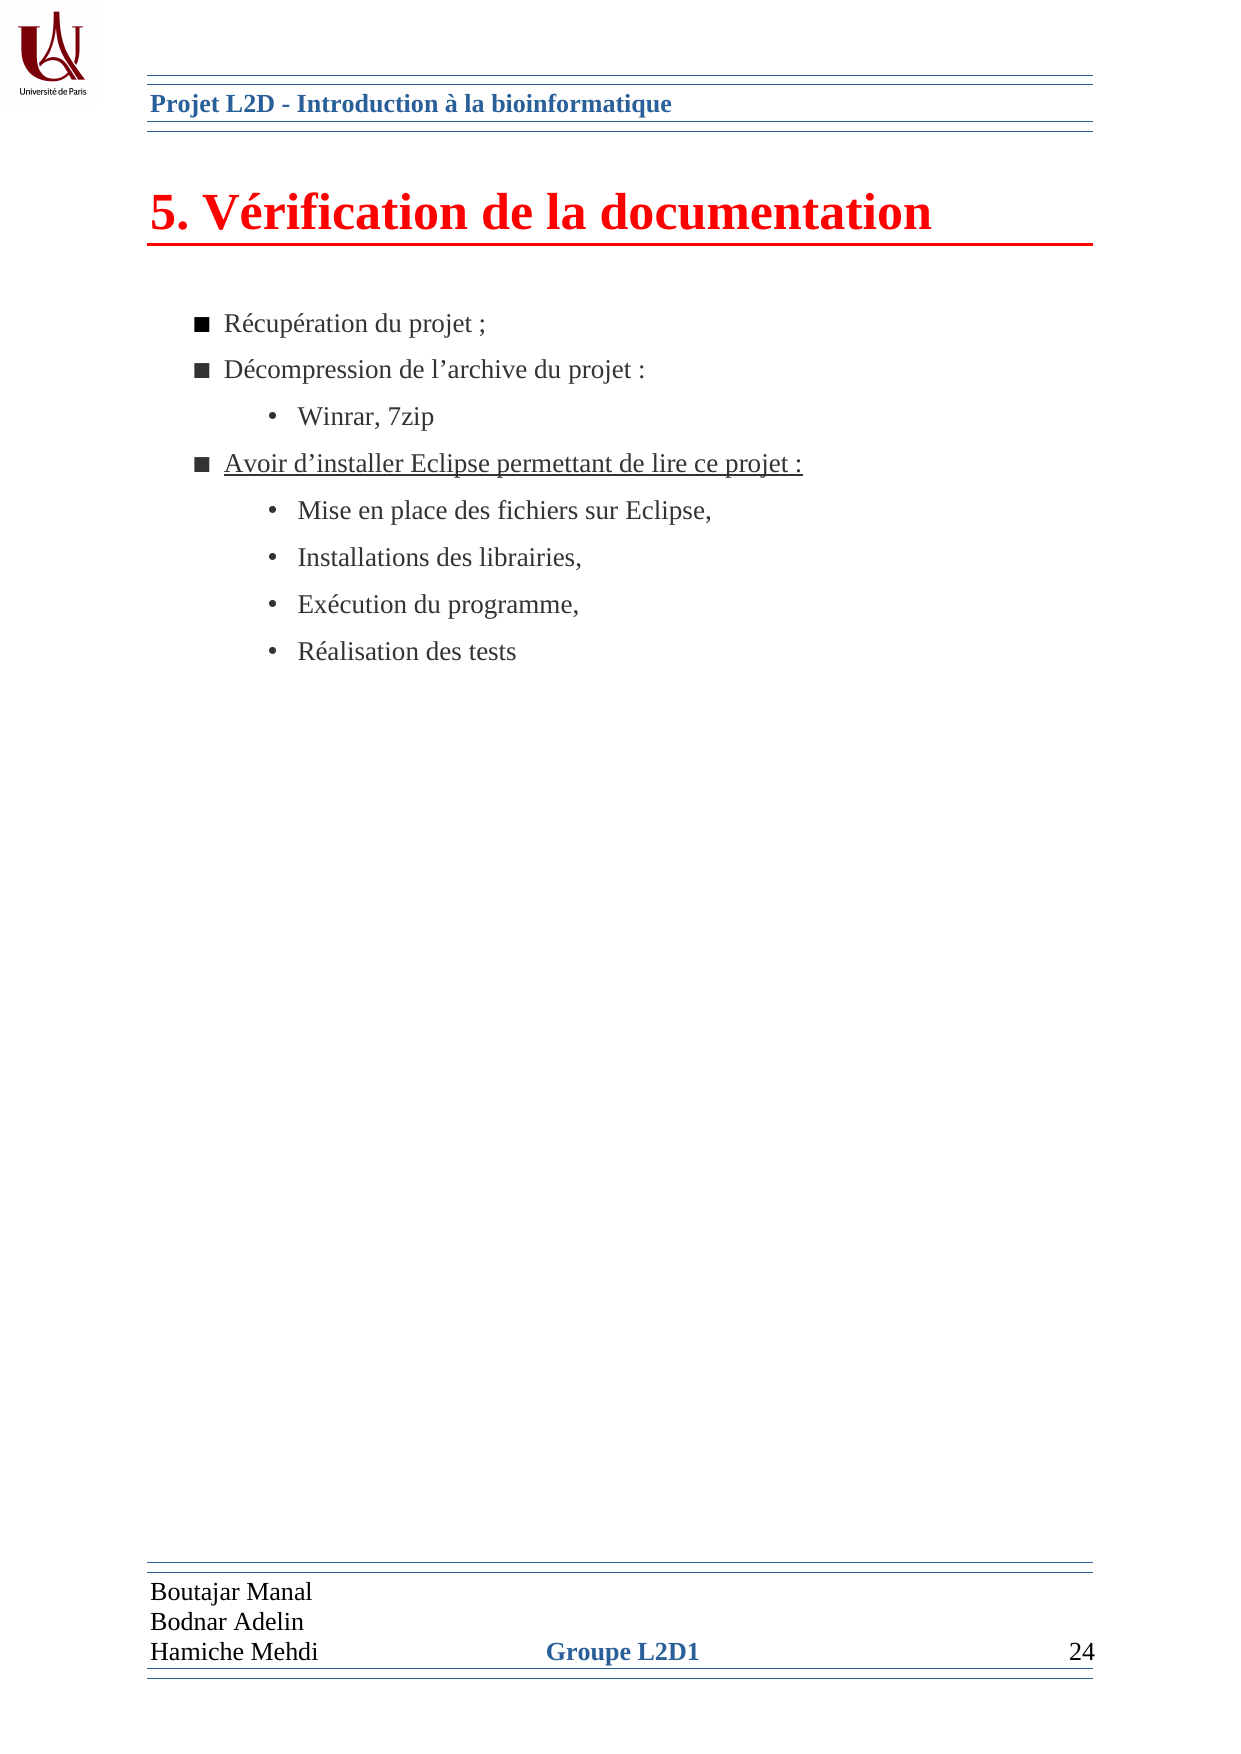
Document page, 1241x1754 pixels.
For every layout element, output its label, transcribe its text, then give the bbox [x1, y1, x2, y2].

list Récupération du projet ; [194, 307, 1090, 338]
list Exécution du programme, [268, 588, 1090, 619]
list Avoir d’installer Eclipse permettant de lire ce projet : [194, 447, 1090, 479]
list Installations des librairies, [268, 541, 1090, 572]
list Winrar, 7zip [268, 401, 1090, 432]
list Réalisation des tests [268, 635, 1090, 666]
list Mise en place des fichiers sur Eclipse, [268, 494, 1090, 526]
list Décompression de l’archive du projet : [194, 354, 1090, 385]
picture [0, 0, 101, 107]
subtitle 5. Vérification de la documentation [147, 178, 1093, 243]
